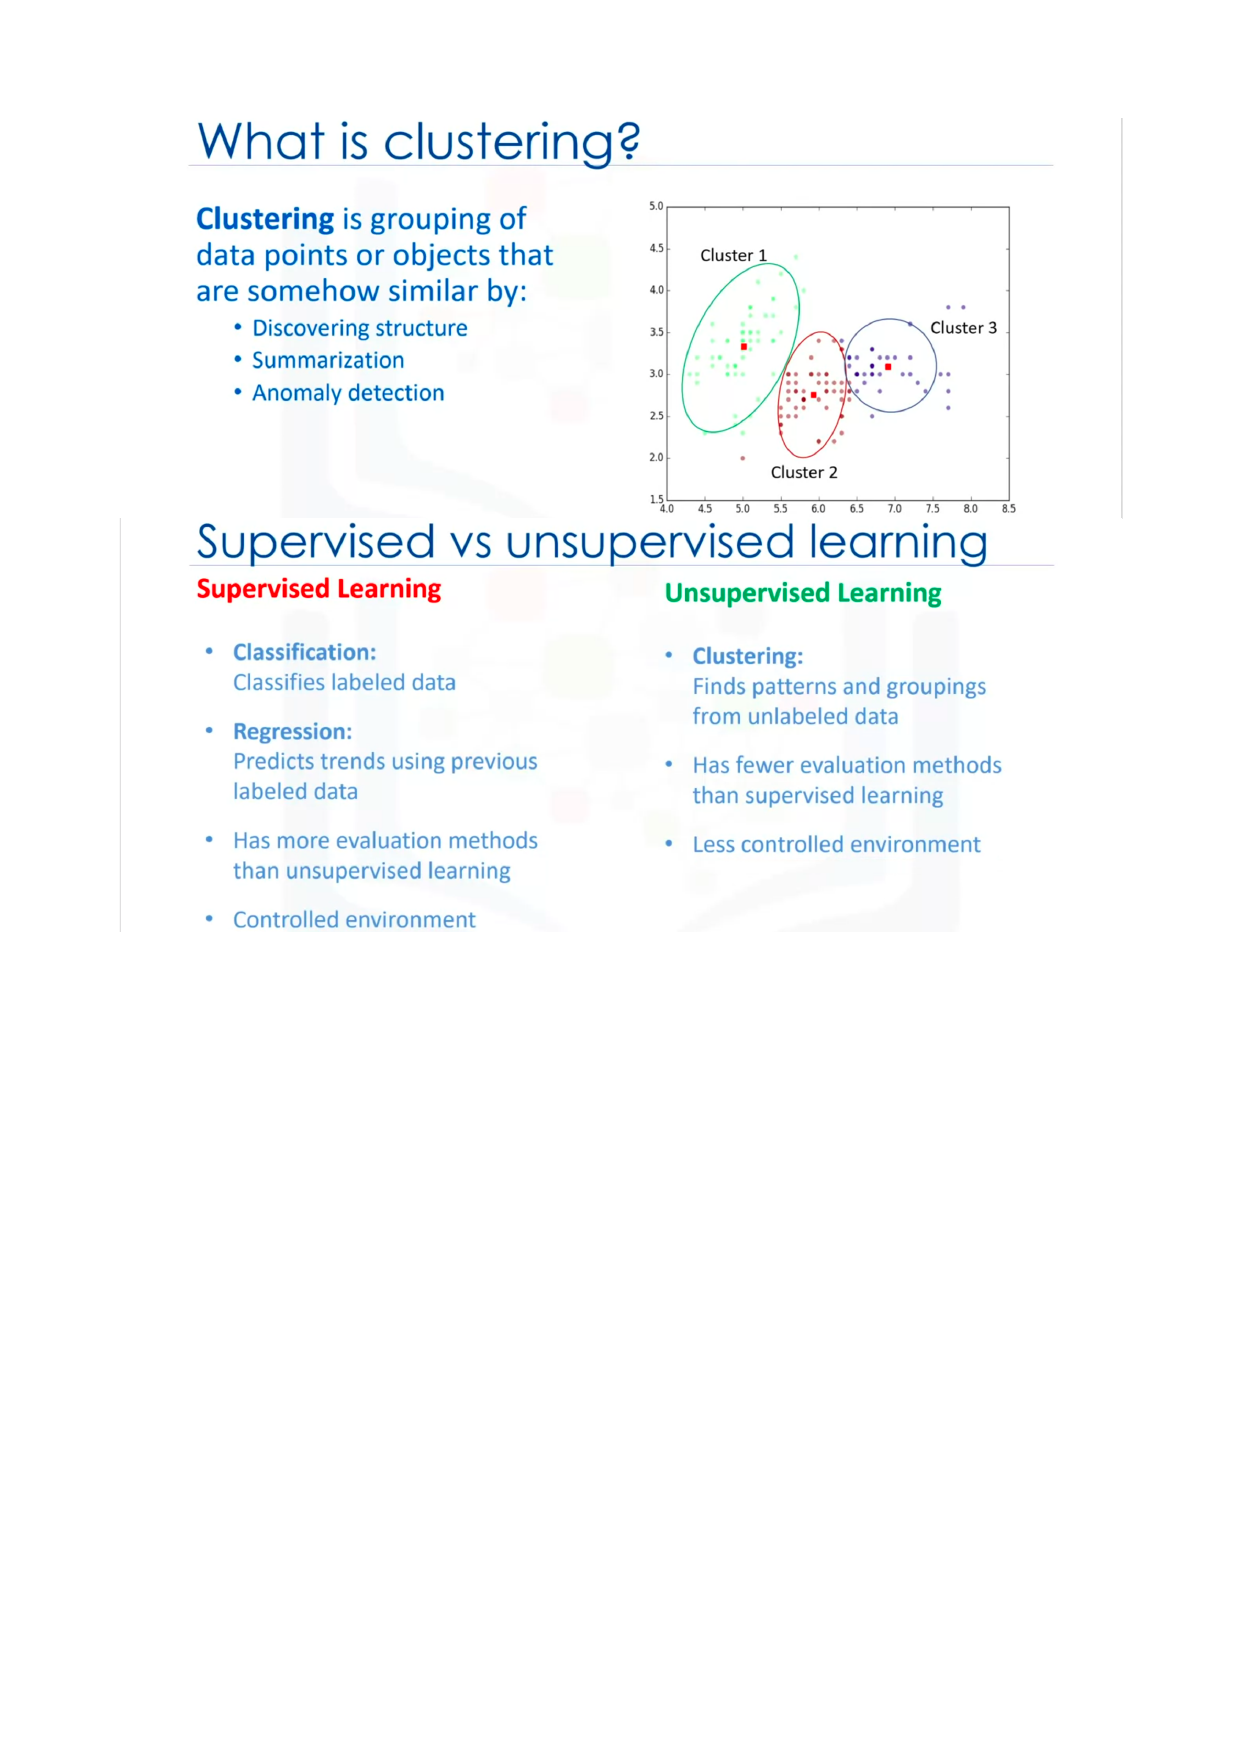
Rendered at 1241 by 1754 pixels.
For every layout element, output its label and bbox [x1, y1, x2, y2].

picture [118, 118, 1123, 932]
